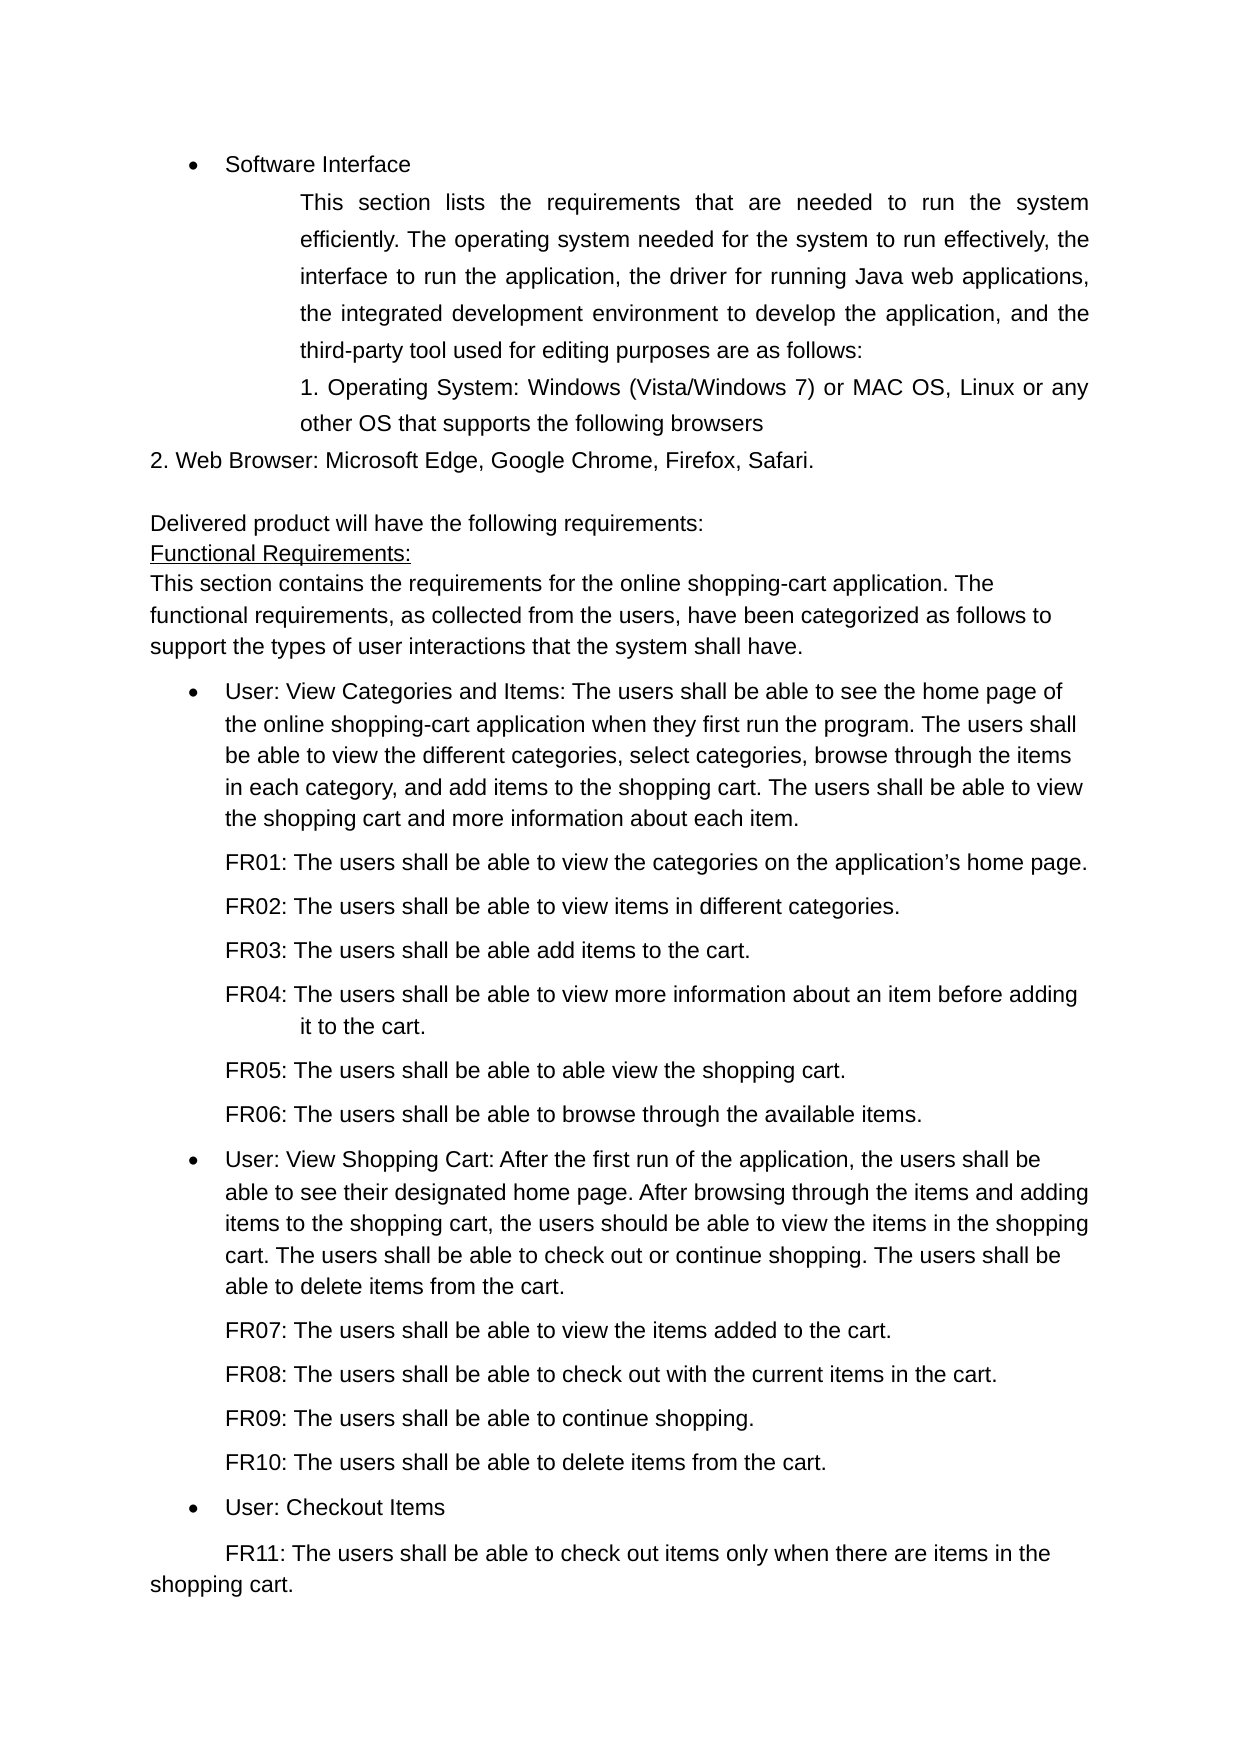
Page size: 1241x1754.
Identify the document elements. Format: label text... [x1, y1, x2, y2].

text FR09: The users shall be able to continue shopping. [225, 1405, 1090, 1432]
list User: View Categories and Items: The users shall be able to see the home page of the online shopping-cart application when they first run the program. The users shall be able to view the different categories, select categories, browse through the items in each category, and add items to the shopping cart. The users shall be able to view the shopping cart and more information about each item. [187, 677, 1090, 832]
text FR06: The users shall be able to browse through the available items. [225, 1101, 1090, 1127]
text Functional Requirements: [150, 540, 1090, 566]
list User: View Shopping Cart: After the first run of the application, the users shall be able to see their designated home page. After browsing through the items and adding items to the shopping cart, the users should be able to view the items in the shopping cart. The users shall be able to check out or continue shopping. The users shall be able to delete items from the cart. [187, 1145, 1090, 1299]
text This section lists the requirements that are needed to run the system efficiently. The operating system needed for the system to run effectively, the interface to run the application, the driver for running Java web applications, the integrated development environment to develop the application, and the third-party tool used for editing purposes are as follows: [300, 189, 1090, 363]
text FR08: The users shall be able to check out with the current items in the cart. [225, 1361, 1090, 1388]
text FR02: The users shall be able to view items in different categories. [225, 893, 1090, 920]
text FR07: The users shall be able to view the items added to the cart. [225, 1317, 1090, 1343]
text This section contains the requirements for the online shopping-cart application. The functional requirements, as collected from the users, have been categorized as follows to support the types of user interactions that the system shall have. [150, 570, 1090, 659]
list User: Checkout Items [187, 1493, 1090, 1521]
text 1. Operating System: Windows (Vista/Windows 7) or MAC OS, Linux or any other OS that supports the following browsers [300, 373, 1090, 437]
text FR01: The users shall be able to view the categories on the application’s home page. [225, 849, 1090, 876]
text Delivered product will have the following requirements: [150, 510, 1090, 536]
text FR05: The users shall be able to able view the shopping cart. [225, 1057, 1090, 1083]
text FR03: The users shall be able add items to the cart. [225, 937, 1090, 964]
text FR04: The users shall be able to view more information about an item before adding it to the cart. [225, 981, 1090, 1039]
list Software Interface [187, 150, 1090, 178]
text FR11: The users shall be able to check out items only when there are items in the shopping cart. [150, 1539, 1090, 1597]
text 2. Web Browser: Microsoft Edge, Google Chrome, Firefox, Safari. [150, 447, 1090, 474]
text FR10: The users shall be able to delete items from the cart. [225, 1449, 1090, 1476]
